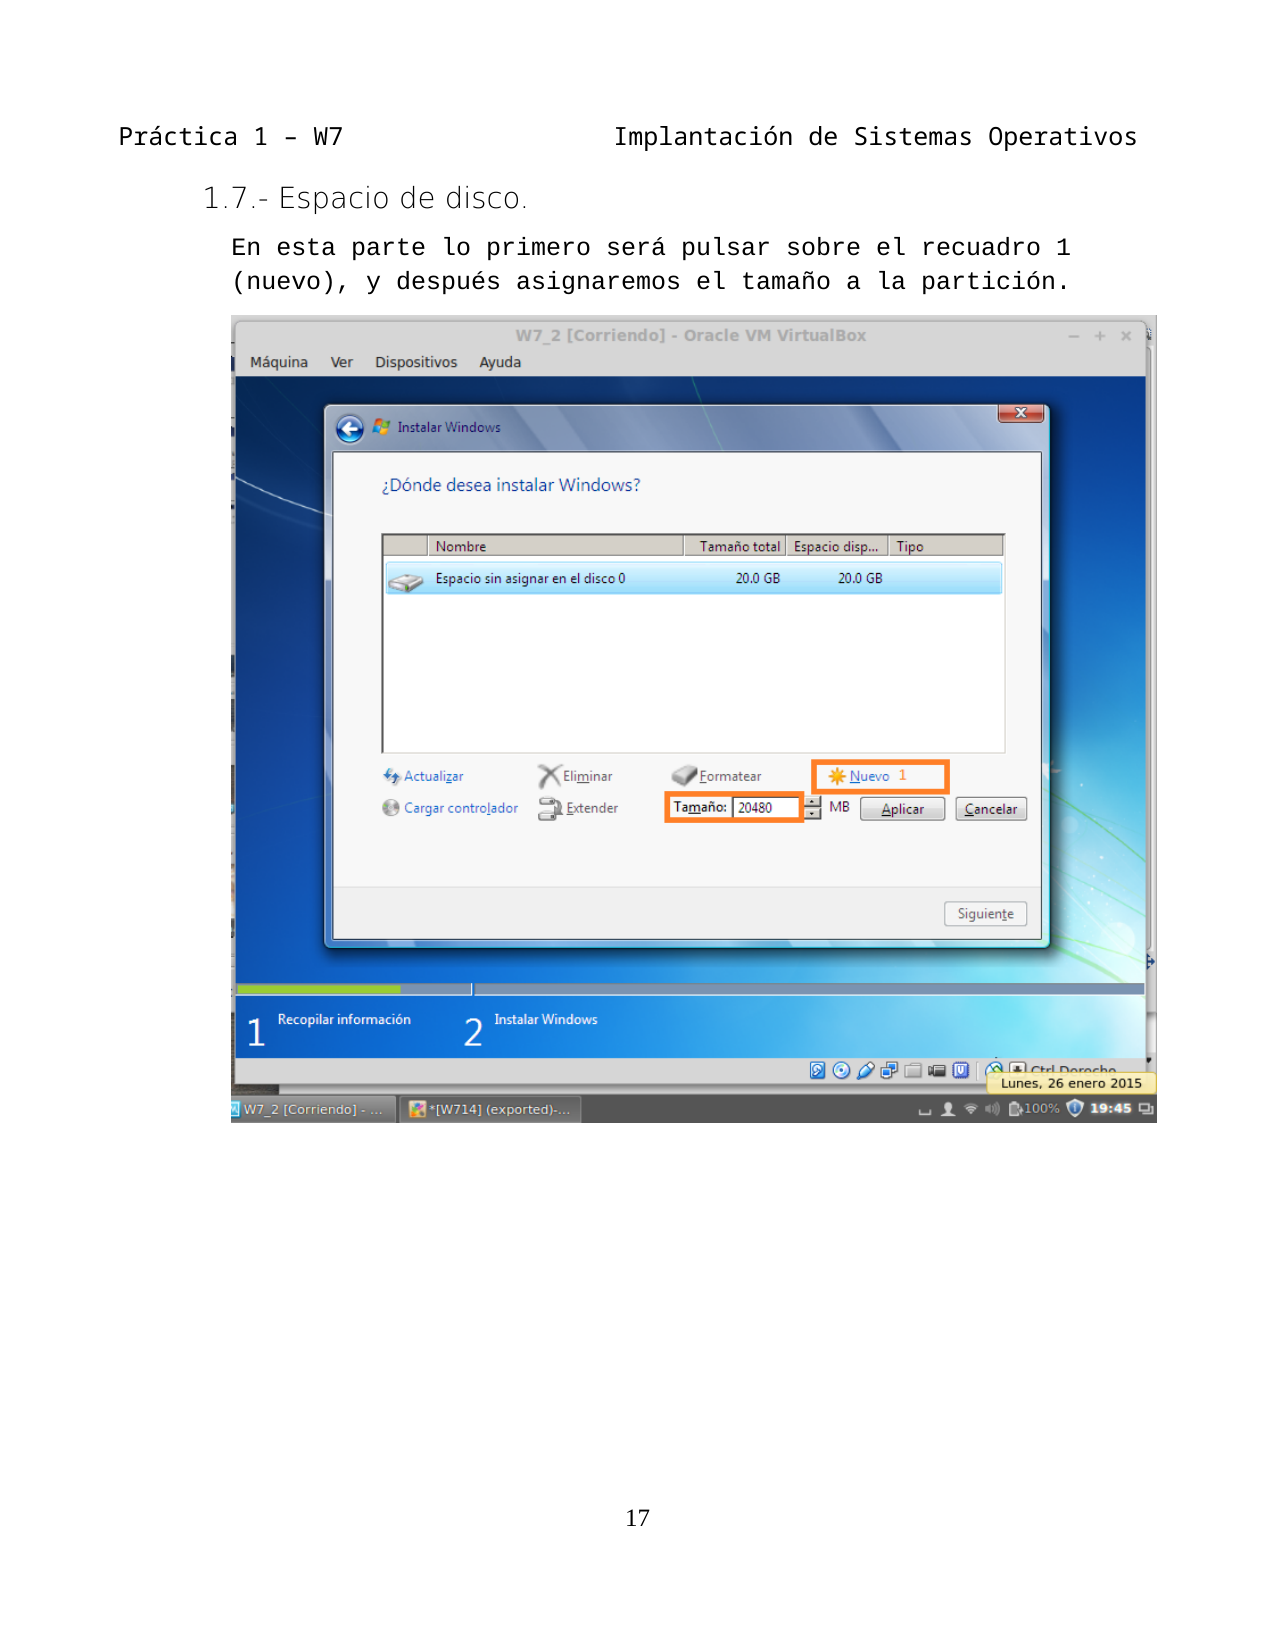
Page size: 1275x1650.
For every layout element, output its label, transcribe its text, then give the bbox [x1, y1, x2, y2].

list Espacio de disco. [193, 182, 1157, 216]
text En esta parte lo primero será pulsar sobre el recuadro 1 (nuevo), y después asignaremos el tamaño a la partición. [231, 235, 1157, 297]
picture [231, 315, 1157, 1123]
